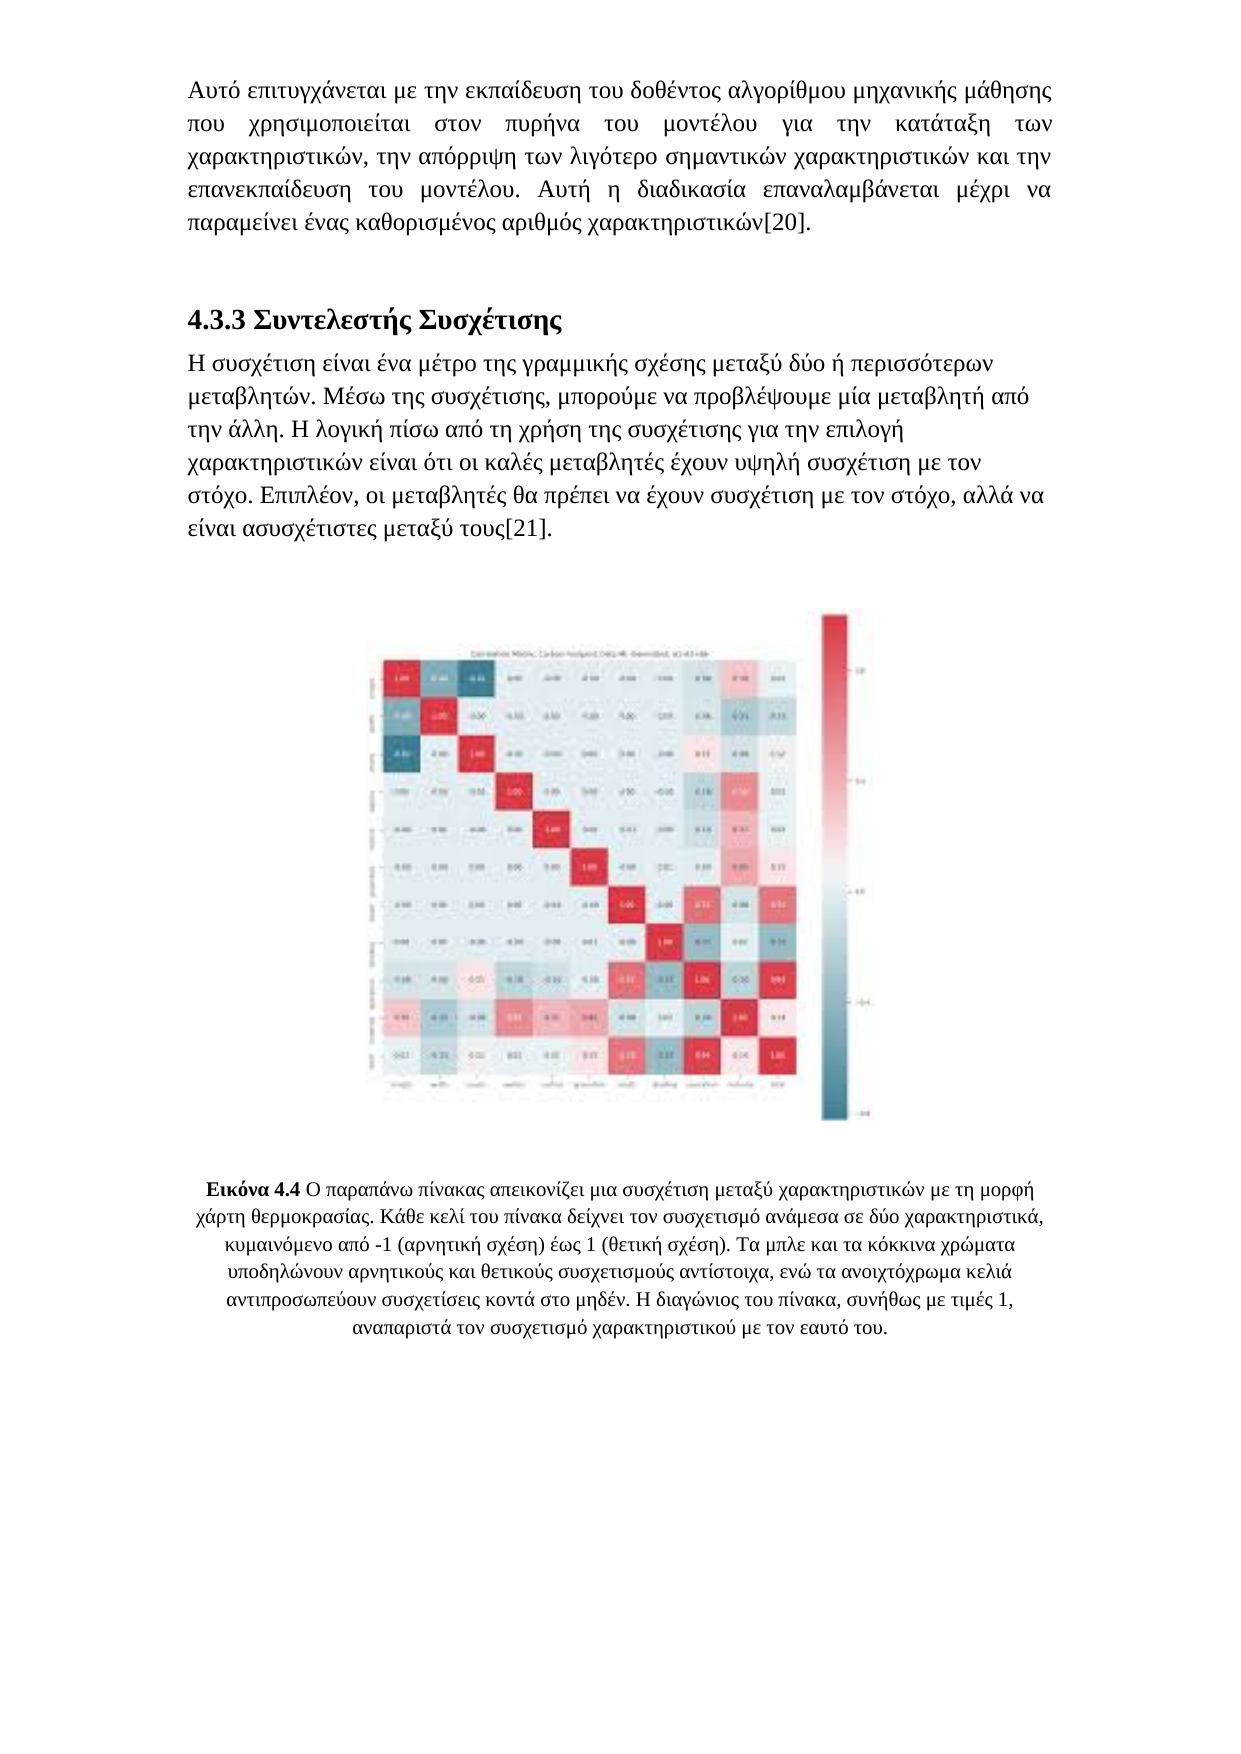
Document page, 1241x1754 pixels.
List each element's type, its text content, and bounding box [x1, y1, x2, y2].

subtitle 4.3.3 Συντελεστής Συσχέτισης [187, 302, 1053, 336]
text Αυτό επιτυγχάνεται με την εκπαίδευση του δοθέντος αλγορίθμου μηχανικής μάθησης που χρησιμοποιείται στον πυρήνα του μοντέλου για την κατάταξη των χαρακτηριστικών, την απόρριψη των λιγότερο σημαντικών χαρακτηριστικών και την επανεκπαίδευση του μοντέλου. Αυτή η διαδικασία επαναλαμβάνεται μέχρι να παραμείνει ένας καθορισμένος αριθμός χαρακτηριστικών[20]. [187, 75, 1053, 236]
text Η συσχέτιση είναι ένα μέτρο της γραμμικής σχέσης μεταξύ δύο ή περισσότερων μεταβλητών. Μέσω της συσχέτισης, μπορούμε να προβλέψουμε μία μεταβλητή από την άλλη. Η λογική πίσω από τη χρήση της συσχέτισης για την επιλογή χαρακτηριστικών είναι ότι οι καλές μεταβλητές έχουν υψηλή συσχέτιση με τον στόχο. Επιπλέον, οι μεταβλητές θα πρέπει να έχουν συσχέτιση με τον στόχο, αλλά να είναι ασυσχέτιστες μεταξύ τους[21]. [187, 348, 1053, 542]
text Εικόνα 4.4 Ο παραπάνω πίνακας απεικονίζει μια συσχέτιση μεταξύ χαρακτηριστικών με τη μορφή χάρτη θερμοκρασίας. Κάθε κελί του πίνακα δείχνει τον συσχετισμό ανάμεσα σε δύο χαρακτηριστικά, κυμαινόμενο από -1 (αρνητική σχέση) έως 1 (θετική σχέση). Τα μπλε και τα κόκκινα χρώματα υποδηλώνουν αρνητικούς και θετικούς συσχετισμούς αντίστοιχα, ενώ τα ανοιχτόχρωμα κελιά αντιπροσωπεύουν συσχετίσεις κοντά στο μηδέν. Η διαγώνιος του πίνακα, συνήθως με τιμές 1, αναπαριστά τον συσχετισμό χαρακτηριστικού με τον εαυτό του. [187, 1177, 1053, 1339]
picture [366, 608, 874, 1128]
